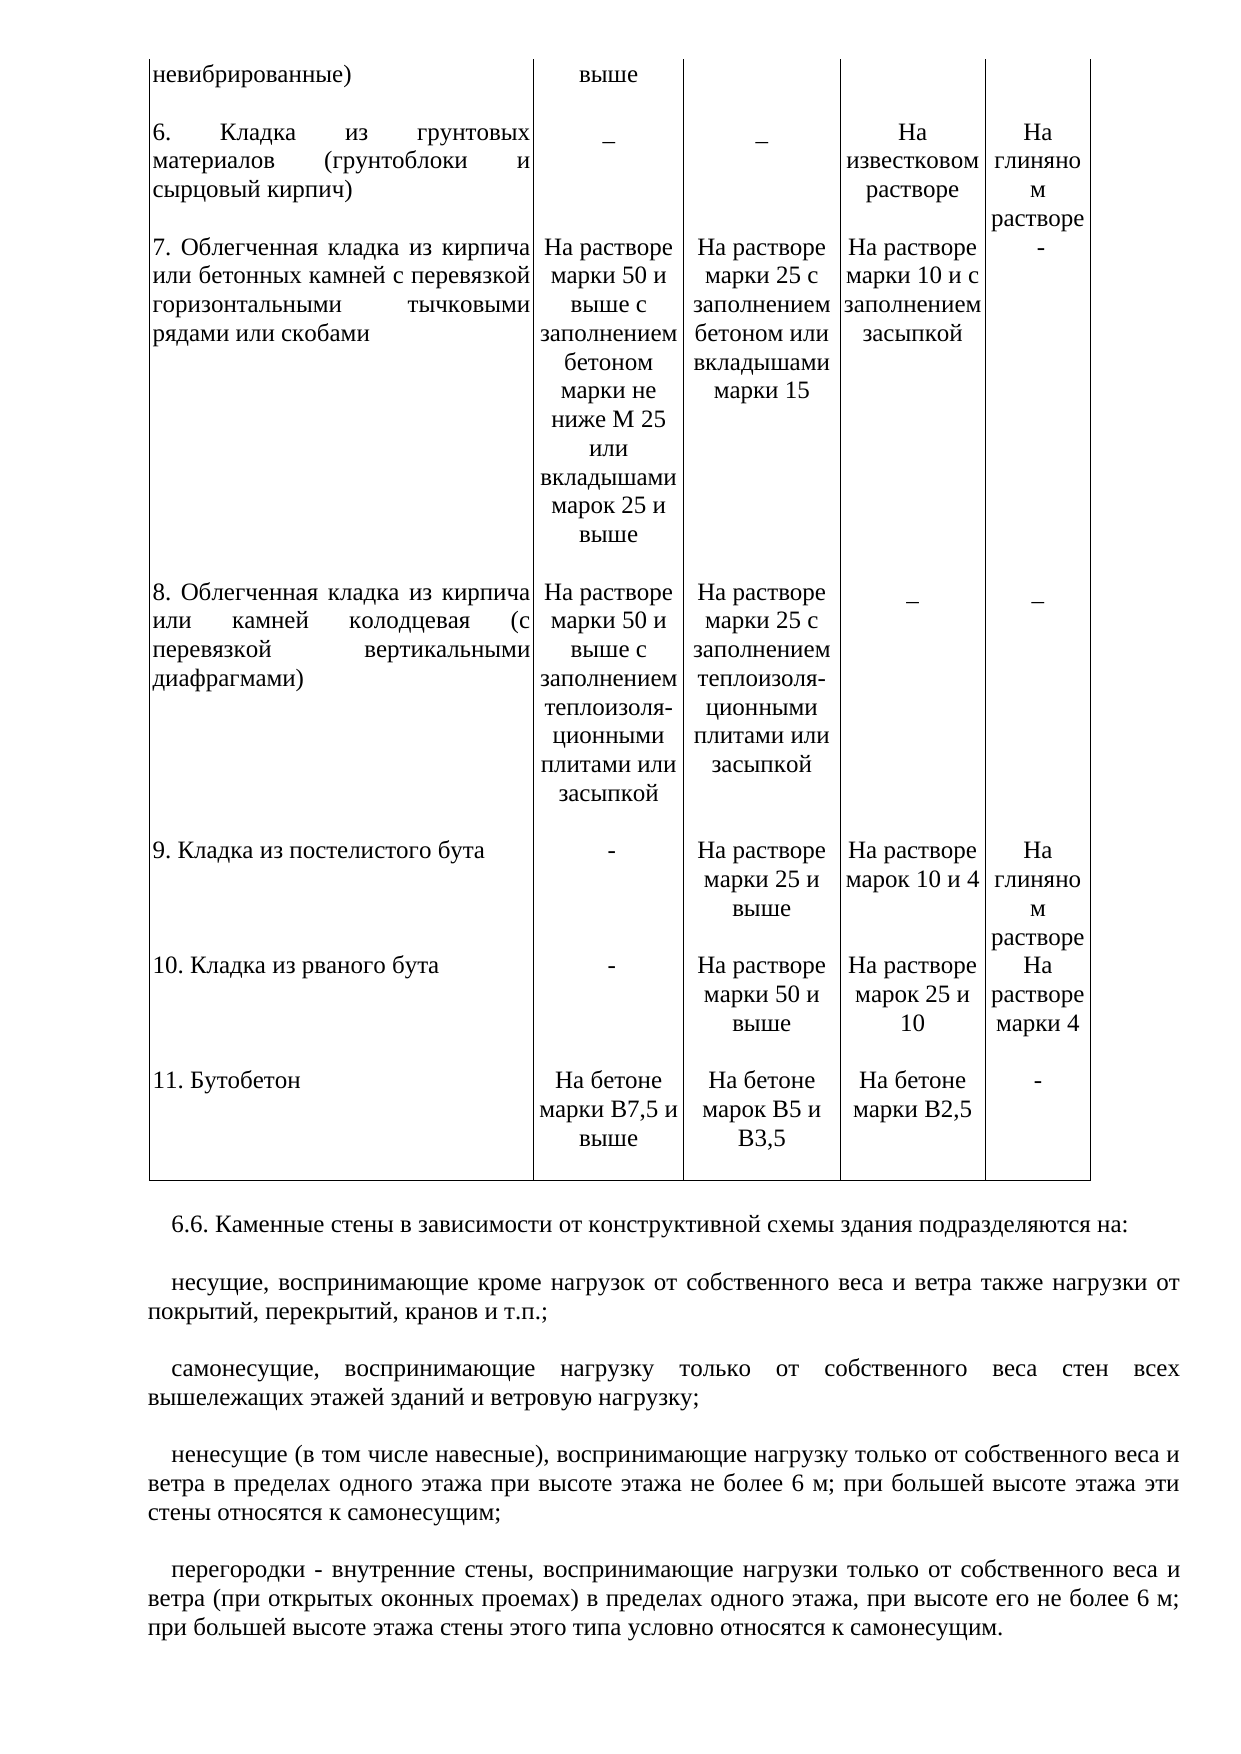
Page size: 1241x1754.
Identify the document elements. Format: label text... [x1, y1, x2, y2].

table_cell На бетоне марки B7,5 и выше [534, 1065, 683, 1180]
text перегородки - внутренние стены, воспринимающие нагрузки только от собственного веса и ветра (при открытых оконных проемах) в пределах одного этажа, при высоте его не более 6 м; при большей высоте этажа стены этого типа условно относятся к самонесущим. [148, 1554, 1181, 1641]
table_cell На растворе марки 4 [986, 950, 1090, 1065]
table_cell - [986, 1065, 1090, 1180]
table_cell На глиняном растворе [986, 117, 1090, 232]
table_cell 9. Кладка из постелистого бута [150, 835, 533, 950]
table_cell _ [684, 117, 840, 232]
table_cell 10. Кладка из рваного бута [150, 950, 533, 1065]
text ненесущие (в том числе навесные), воспринимающие нагрузку только от собственного веса и ветра в пределах одного этажа при высоте этажа не более 6 м; при большей высоте этажа эти стены относятся к самонесущим; [148, 1439, 1181, 1526]
table_cell На глиняном растворе [986, 835, 1090, 950]
table_cell _ [841, 577, 985, 835]
table_cell На известковом растворе [841, 117, 985, 232]
table_cell 8. Облегченная кладка из кирпича или камней колодцевая (с перевязкой вертикальными диафрагмами) [150, 577, 533, 835]
table_cell _ [534, 117, 683, 232]
table_cell На растворе марки 50 и выше с заполнением теплоизоля- ционными плитами или засыпкой [534, 577, 683, 835]
table_cell На растворе марки 25 с заполнением теплоизоля- ционными плитами или засыпкой [684, 577, 840, 835]
table_cell [684, 59, 840, 117]
table_cell 11. Бутобетон [150, 1065, 533, 1180]
table_cell На растворе марки 10 и с заполнением засыпкой [841, 232, 985, 577]
table_cell выше [534, 59, 683, 117]
table_cell [986, 59, 1090, 117]
text самонесущие, воспринимающие нагрузку только от собственного веса стен всех вышележащих этажей зданий и ветровую нагрузку; [148, 1353, 1181, 1411]
table_cell [841, 59, 985, 117]
table_cell невибрированные) [150, 59, 533, 117]
table_cell На бетоне марок B5 и B3,5 [684, 1065, 840, 1180]
text несущие, воспринимающие кроме нагрузок от собственного веса и ветра также нагрузки от покрытий, перекрытий, кранов и т.п.; [148, 1267, 1181, 1324]
table_cell 7. Облегченная кладка из кирпича или бетонных камней с перевязкой горизонтальными тычковыми рядами или скобами [150, 232, 533, 577]
text 6.6. Каменные стены в зависимости от конструктивной схемы здания подразделяются на: [148, 1209, 1181, 1238]
table_cell 6. Кладка из грунтовых материалов (грунтоблоки и сырцовый кирпич) [150, 117, 533, 232]
table_cell На растворе марки 50 и выше с заполнением бетоном марки не ниже М 25 или вкладышами марок 25 и выше [534, 232, 683, 577]
table_cell _ [986, 577, 1090, 835]
table_cell На растворе марок 10 и 4 [841, 835, 985, 950]
table_cell На растворе марки 25 с заполнением бетоном или вкладышами марки 15 [684, 232, 840, 577]
table_cell На растворе марки 50 и выше [684, 950, 840, 1065]
table_cell - [534, 950, 683, 1065]
table_cell На бетоне марки B2,5 [841, 1065, 985, 1180]
table_cell - [534, 835, 683, 950]
table_cell На растворе марок 25 и 10 [841, 950, 985, 1065]
table_cell На растворе марки 25 и выше [684, 835, 840, 950]
table_cell - [986, 232, 1090, 577]
